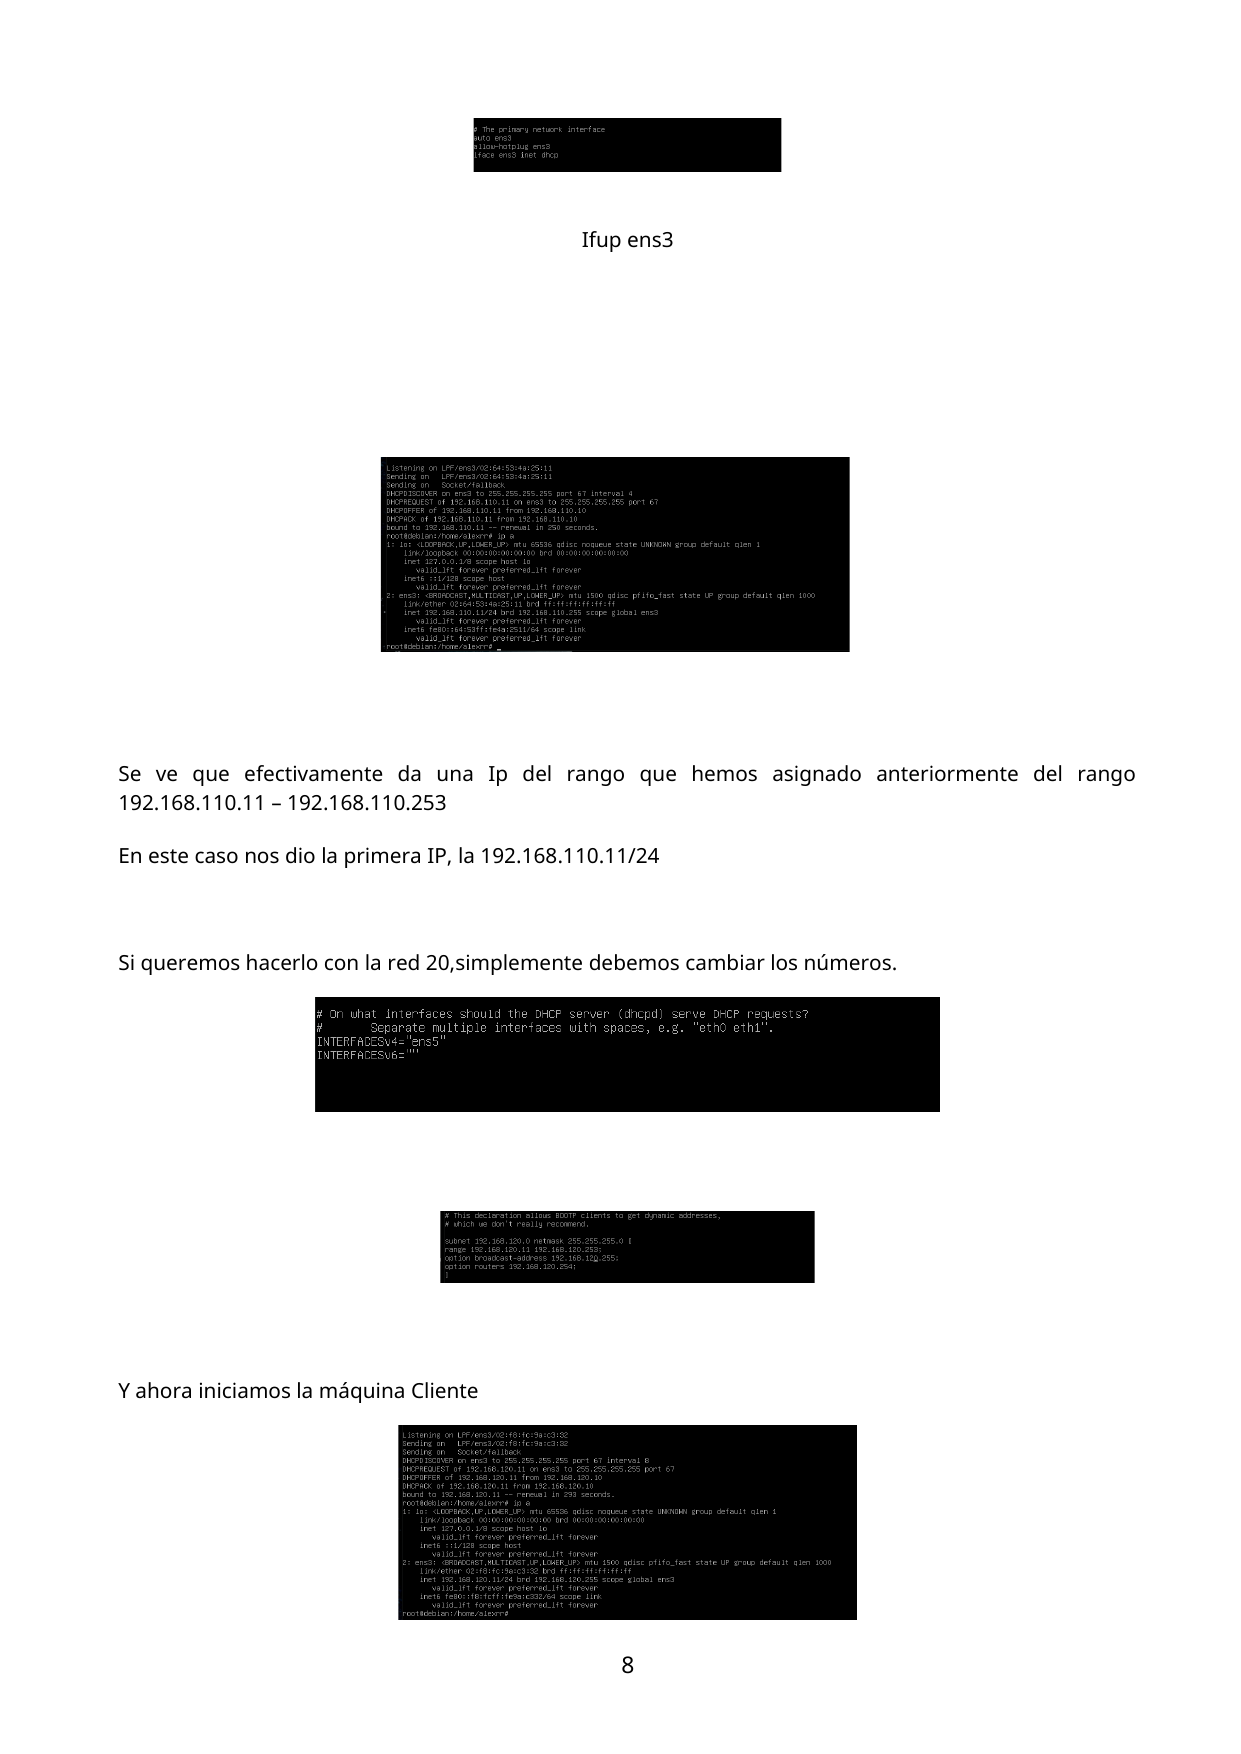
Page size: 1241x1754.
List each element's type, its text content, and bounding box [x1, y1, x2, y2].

picture [380, 457, 406, 652]
text Si queremos hacerlo con la red 20,simplemente debemos cambiar los números. [118, 948, 1137, 977]
picture [398, 1425, 424, 1580]
text En este caso nos dio la primera IP, la 192.168.110.11/24 [118, 841, 1137, 870]
text Y ahora iniciamos la máquina Cliente [118, 1376, 1137, 1404]
picture [473, 118, 488, 146]
text Ifup ens3 [118, 225, 1137, 253]
picture [315, 997, 350, 1082]
picture [440, 1211, 644, 1271]
text Se ve que efectivamente da una Ip del rango que hemos asignado anteriormente del rango 192.168.110.11 – 192.168.110.253 [118, 759, 1137, 816]
